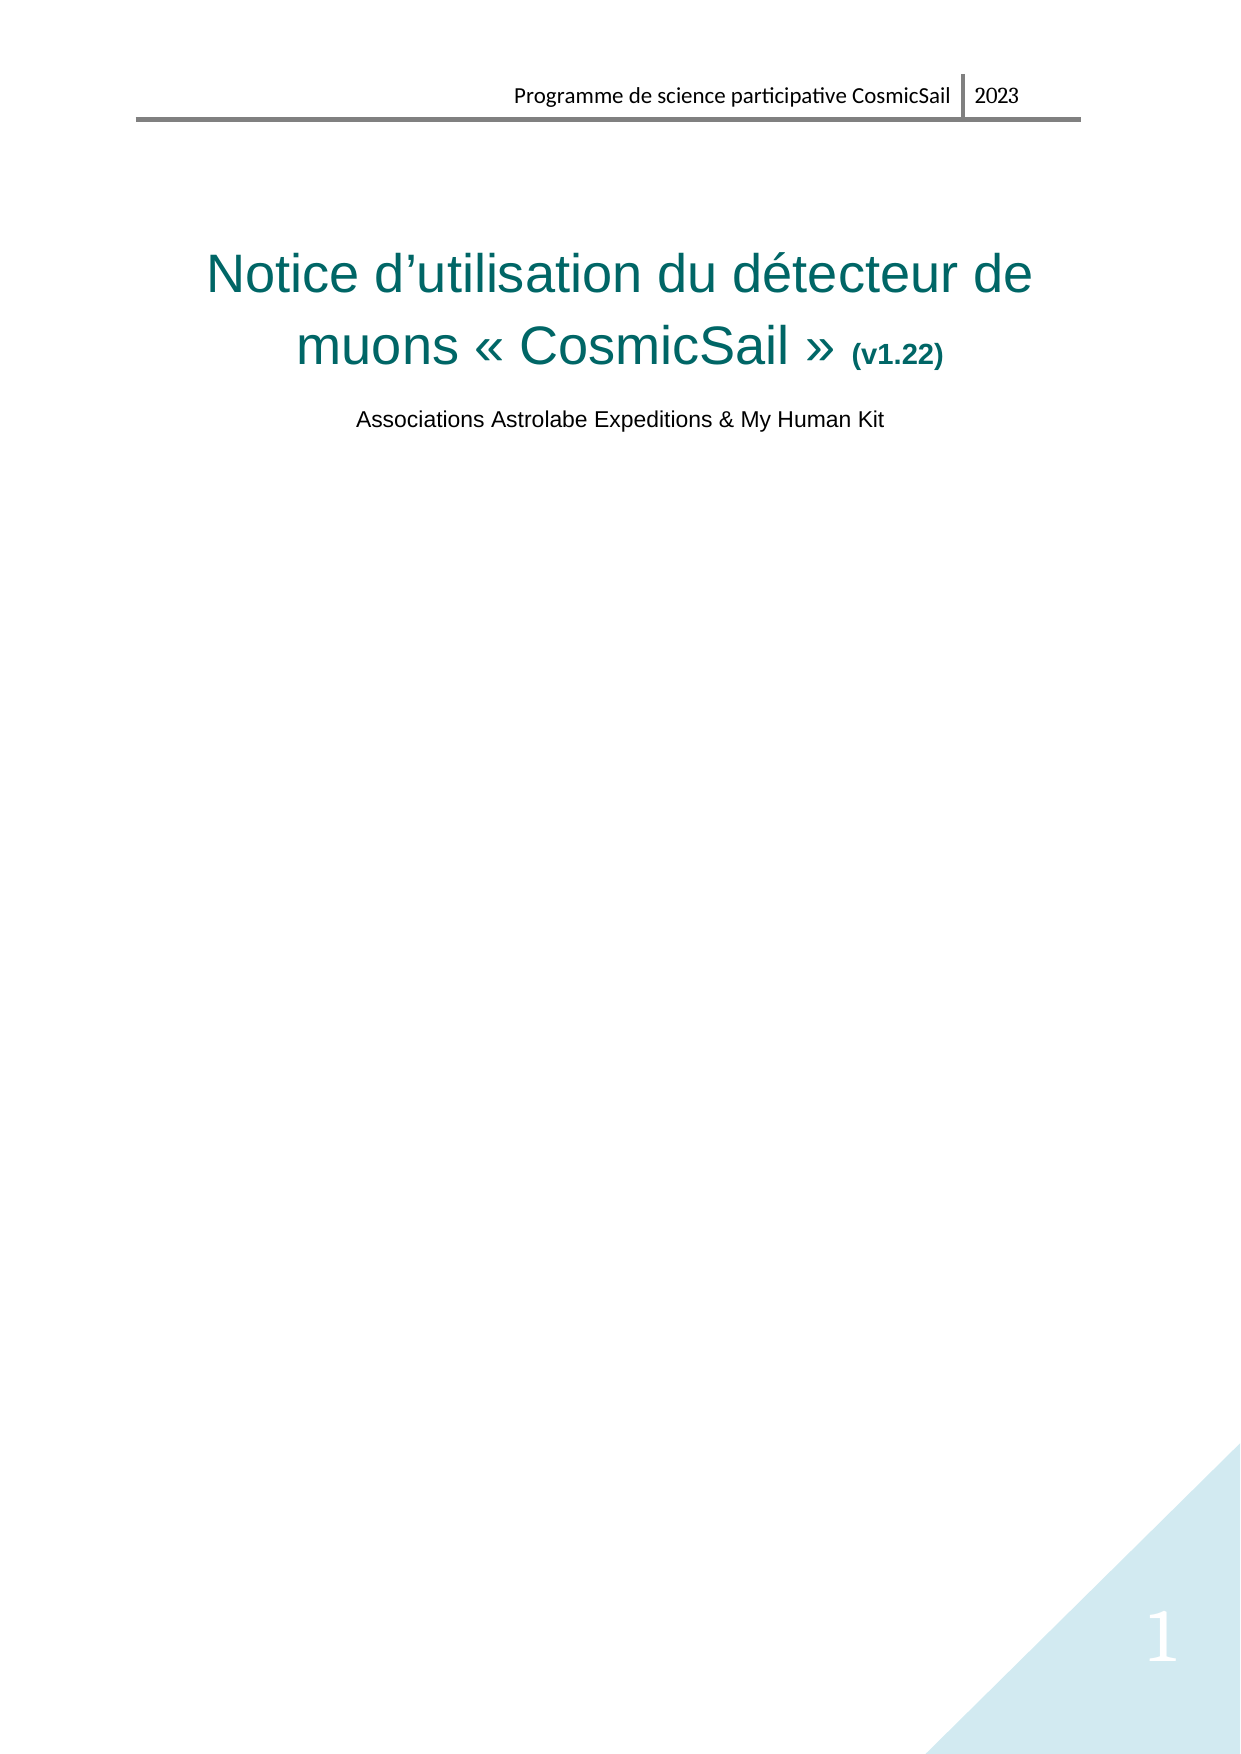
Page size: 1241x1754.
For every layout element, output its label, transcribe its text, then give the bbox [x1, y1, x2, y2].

text Notice d’utilisation du détecteur de muons « CosmicSail » (v1.22) [148, 242, 1093, 376]
text Associations Astrolabe Expeditions & My Human Kit [148, 406, 1093, 432]
